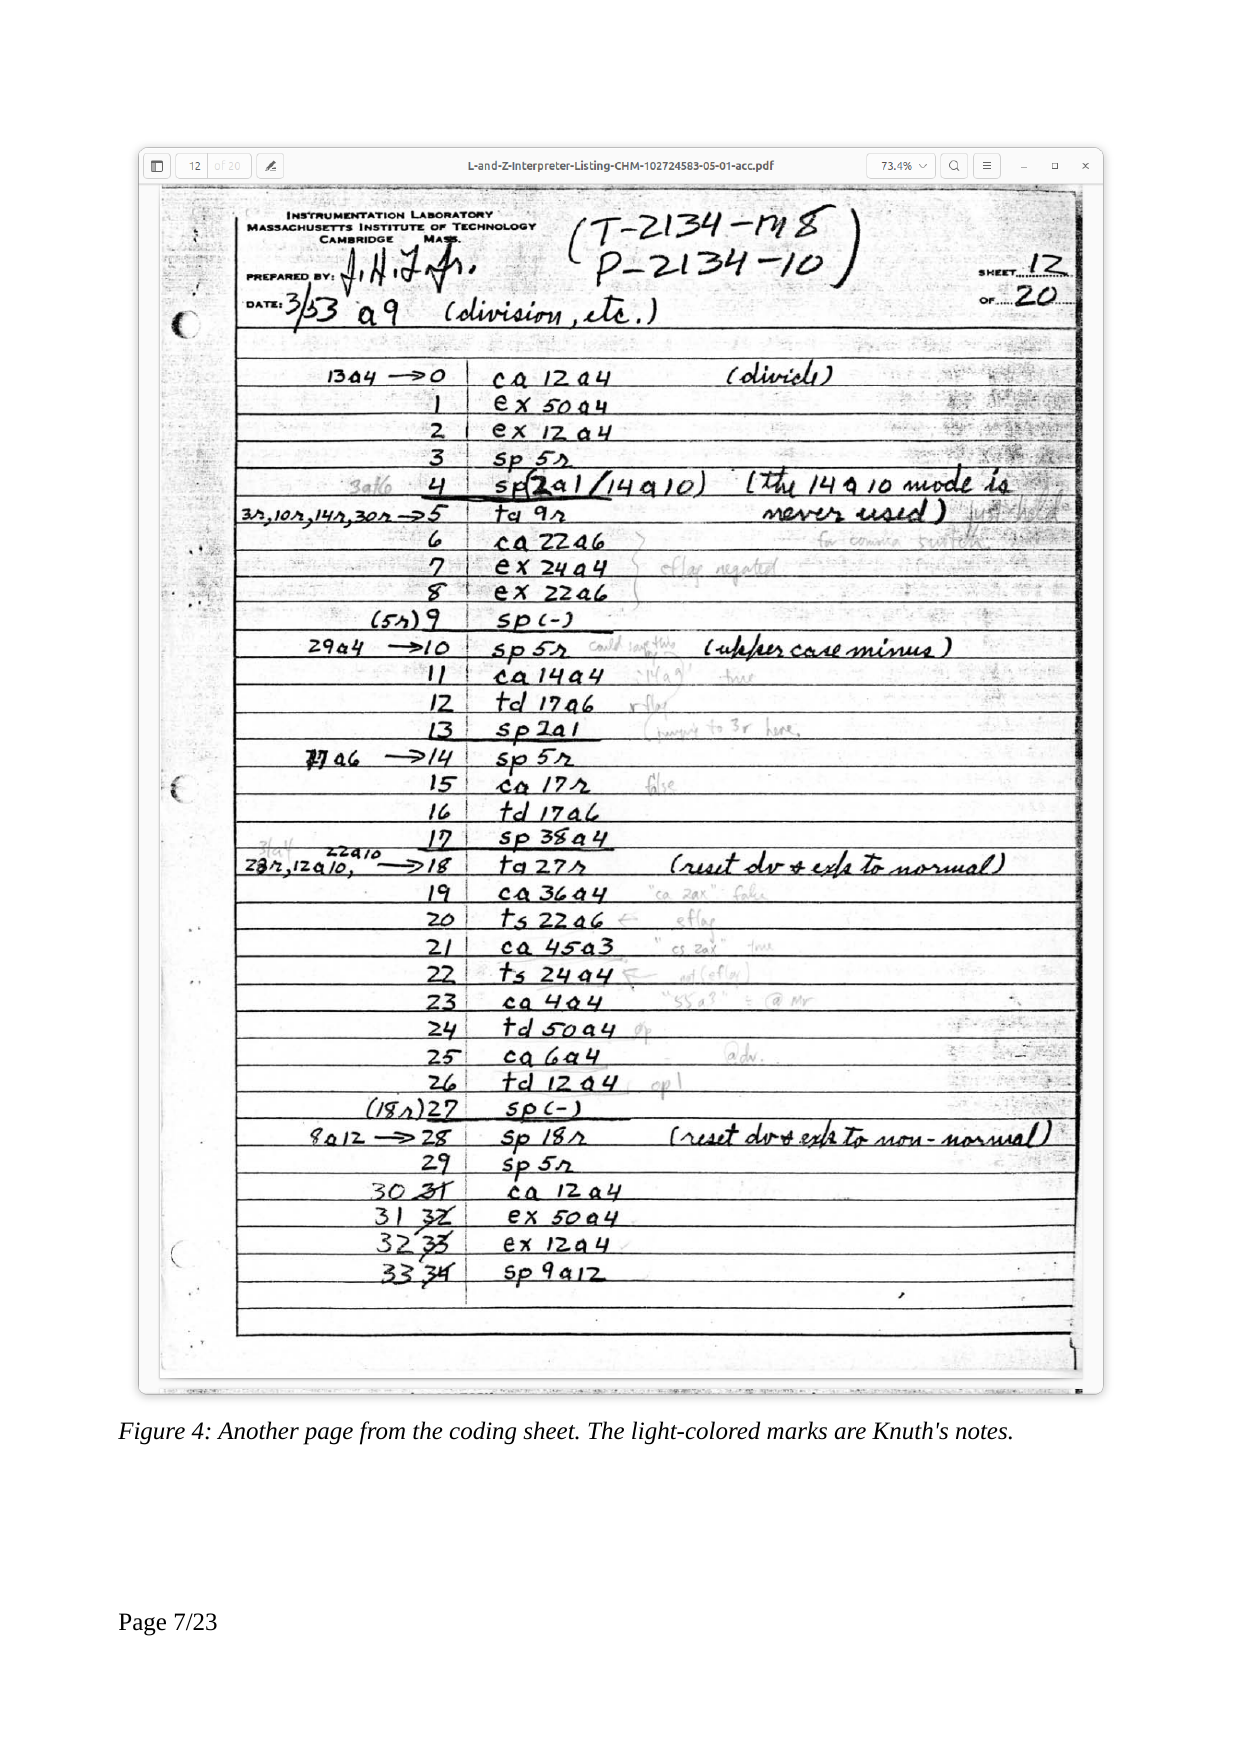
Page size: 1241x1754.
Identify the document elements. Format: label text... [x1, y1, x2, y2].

text Figure 4: Another page from the coding sheet. The light-colored marks are Knuth's notes. [118, 1416, 1122, 1444]
picture [118, 130, 1123, 1416]
